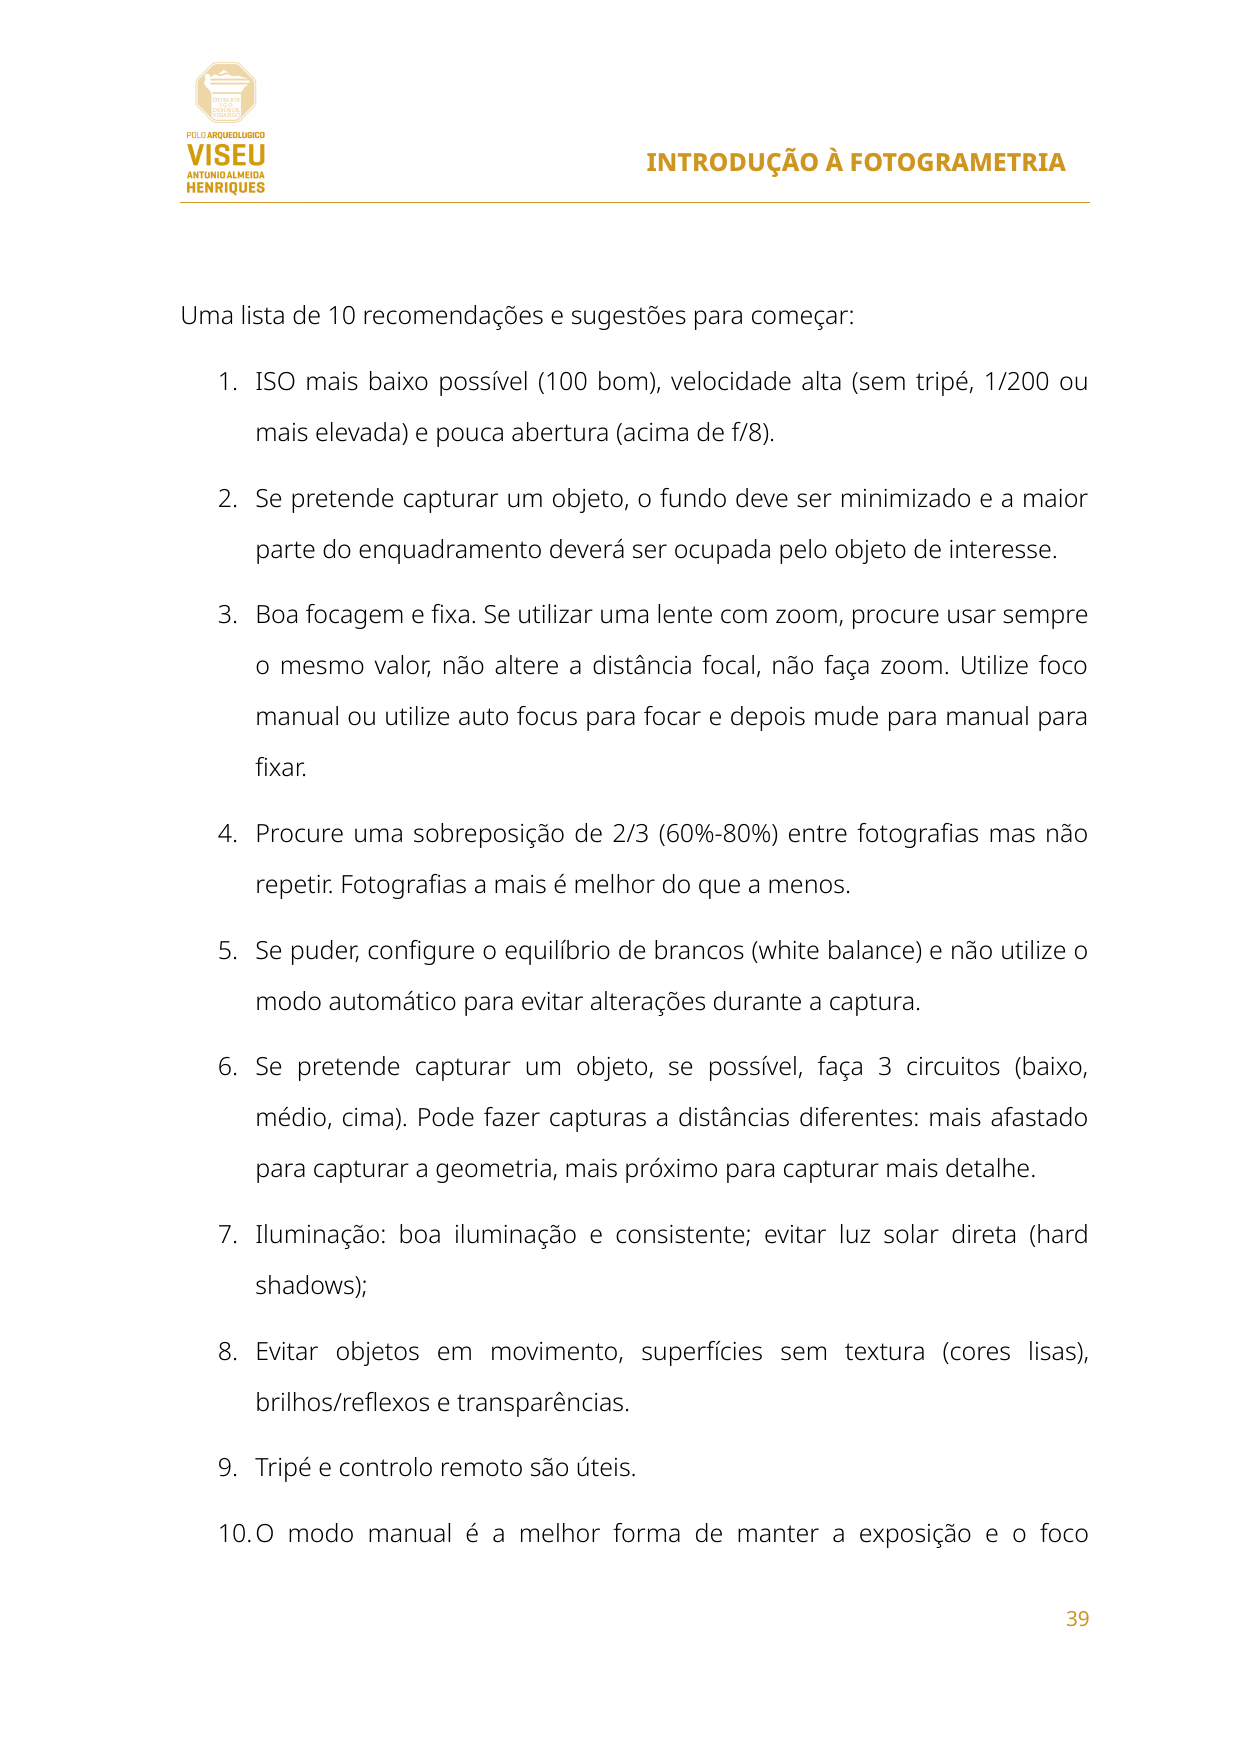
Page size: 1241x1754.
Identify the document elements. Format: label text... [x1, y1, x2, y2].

list O modo manual é a melhor forma de manter a exposição e o foco [218, 1516, 1090, 1550]
list Se puder, configure o equilíbrio de brancos (white balance) e não utilize o modo automático para evitar alterações durante a captura. [218, 932, 1090, 1017]
list Tripé e controlo remoto são úteis. [218, 1450, 1090, 1484]
list Procure uma sobreposição de 2/3 (60%-80%) entre fotografias mas não repetir. Fotografias a mais é melhor do que a menos. [218, 816, 1090, 901]
list Evitar objetos em movimento, superfícies sem textura (cores lisas), brilhos/reflexos e transparências. [218, 1333, 1090, 1418]
text Uma lista de 10 recomendações e sugestões para começar: [180, 298, 1090, 332]
list ISO mais baixo possível (100 bom), velocidade alta (sem tripé, 1/200 ou mais elevada) e pouca abertura (acima de f/8). [218, 364, 1090, 449]
list Se pretende capturar um objeto, o fundo deve ser minimizado e a maior parte do enquadramento deverá ser ocupada pelo objeto de interesse. [218, 480, 1090, 565]
list Se pretende capturar um objeto, se possível, faça 3 circuitos (baixo, médio, cima). Pode fazer capturas a distâncias diferentes: mais afastado para capturar a geometria, mais próximo para capturar mais detalhe. [218, 1049, 1090, 1185]
picture [184, 54, 300, 202]
list Iluminação: boa iluminação e consistente; evitar luz solar direta (hard shadows); [218, 1217, 1090, 1302]
list Boa focagem e fixa. Se utilizar uma lente com zoom, procure usar sempre o mesmo valor, não altere a distância focal, não faça zoom. Utilize foco manual ou utilize auto focus para focar e depois mude para manual para fixar. [218, 597, 1090, 784]
